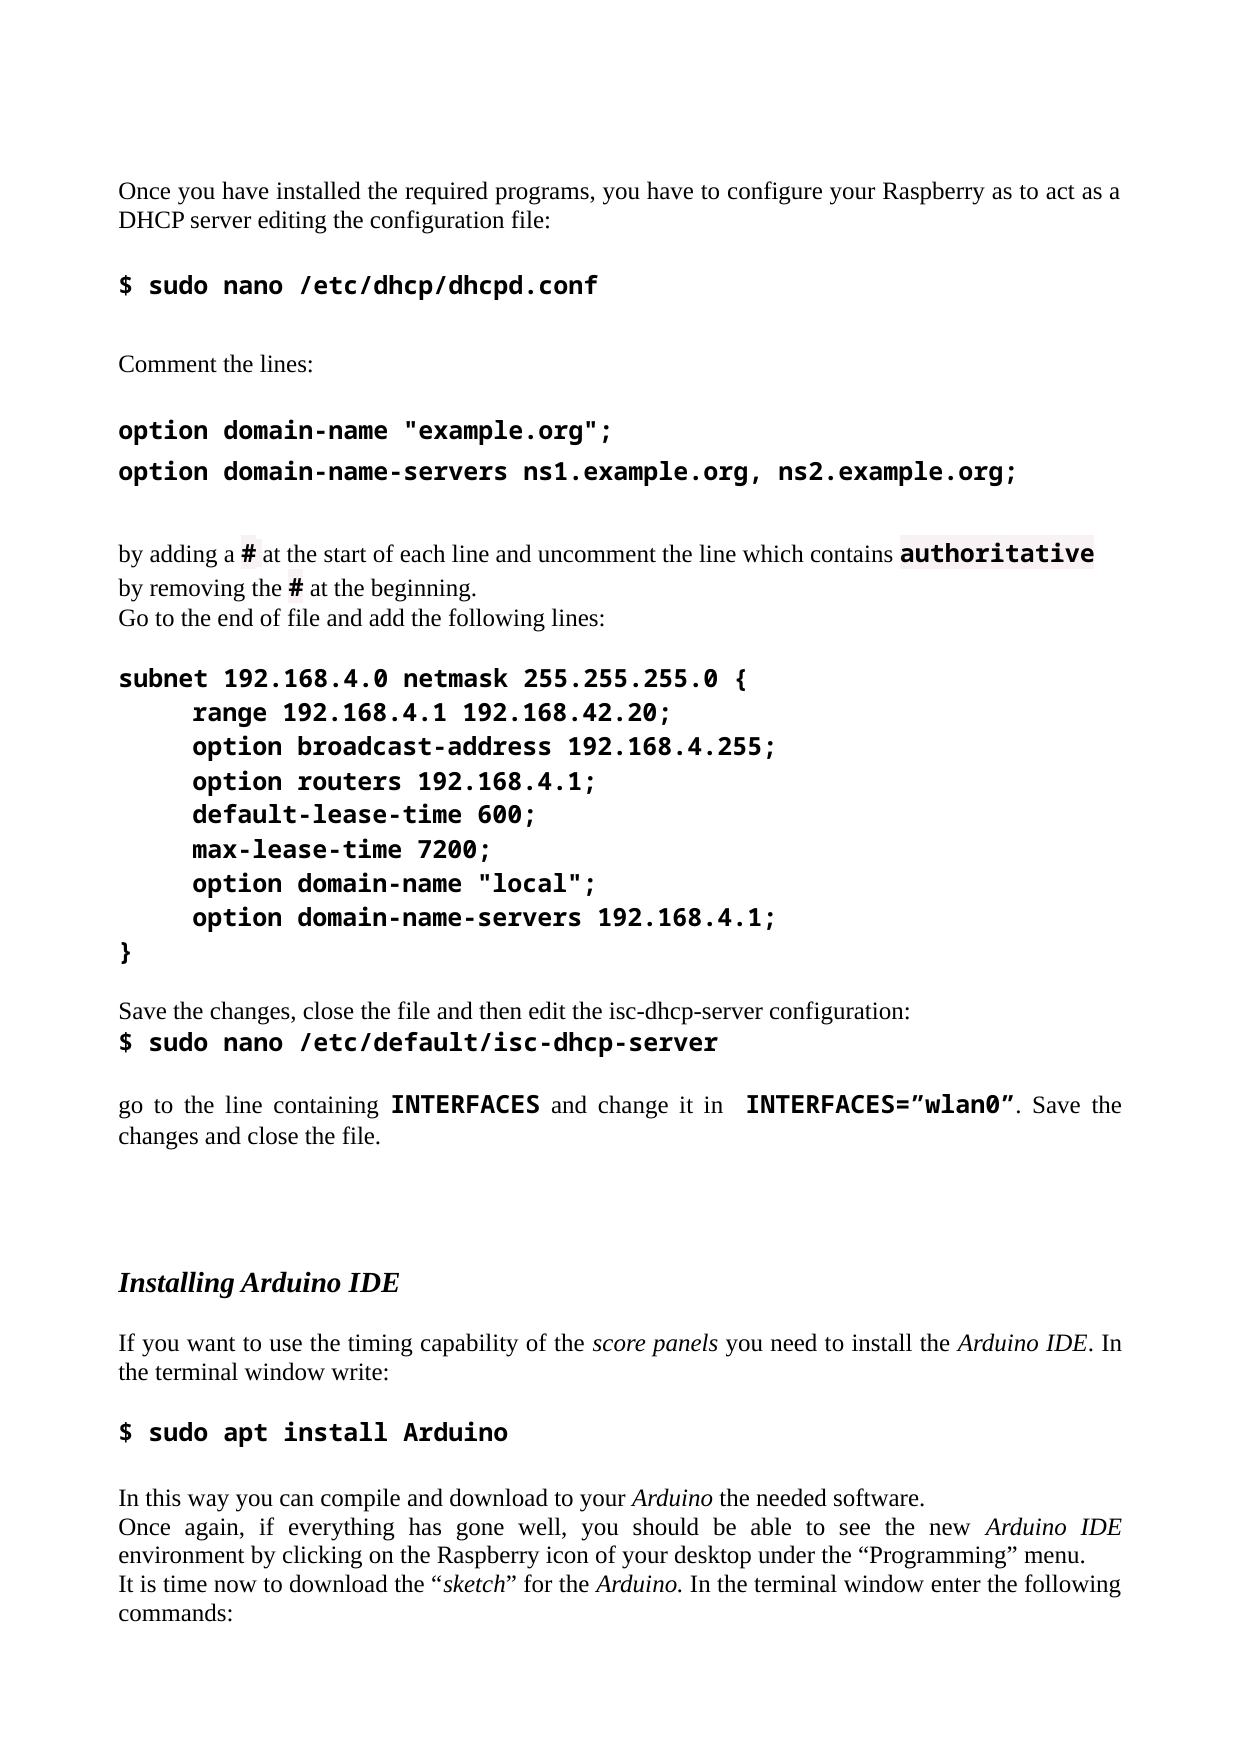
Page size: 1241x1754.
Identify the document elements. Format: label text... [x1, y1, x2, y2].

text range 192.168.4.1 192.168.42.20; [118, 695, 1122, 729]
text by adding a # at the start of each line and uncomment the line which contains authoritative by removing the # at the beginning. [118, 535, 1122, 603]
text Installing Arduino IDE [118, 1266, 1122, 1299]
text $ sudo nano /etc/dhcp/dhcpd.conf [118, 268, 1122, 302]
text } [118, 933, 1122, 967]
text go to the line containing INTERFACES and change it in INTERFACES=”wlan0”. Save the changes and close the file. [118, 1087, 1122, 1150]
text Comment the lines: [118, 349, 1122, 378]
text In this way you can compile and download to your Arduino the needed software. [118, 1483, 1122, 1512]
text option domain-name-servers 192.168.4.1; [118, 899, 1122, 933]
text It is time now to download the “sketch” for the Arduino. In the terminal window enter the following commands: [118, 1569, 1122, 1627]
text $ sudo apt install Arduino [118, 1415, 1122, 1449]
text option broadcast-address 192.168.4.255; [118, 729, 1122, 763]
text If you want to use the timing capability of the score panels you need to install the Arduino IDE. In the terminal window write: [118, 1328, 1122, 1386]
text option domain-name "local"; [118, 865, 1122, 899]
text option domain-name "example.org"; [118, 413, 1122, 447]
text option domain-name-servers ns1.example.org, ns2.example.org; [118, 454, 1122, 488]
text $ sudo nano /etc/default/isc-dhcp-server [118, 1024, 1122, 1059]
text option routers 192.168.4.1; [118, 763, 1122, 797]
text Go to the end of file and add the following lines: [118, 603, 1122, 632]
text subnet 192.168.4.0 netmask 255.255.255.0 { [118, 661, 1122, 695]
text max-lease-time 7200; [118, 831, 1122, 865]
text Once again, if everything has gone well, you should be able to see the new Arduino IDE environment by clicking on the Raspberry icon of your desktop under the “Programming” menu. [118, 1512, 1122, 1569]
text Once you have installed the required programs, you have to configure your Raspberry as to act as a DHCP server editing the configuration file: [118, 176, 1122, 234]
text default-lease-time 600; [118, 797, 1122, 831]
text Save the changes, close the file and then edit the isc-dhcp-server configuration: [118, 996, 1122, 1024]
